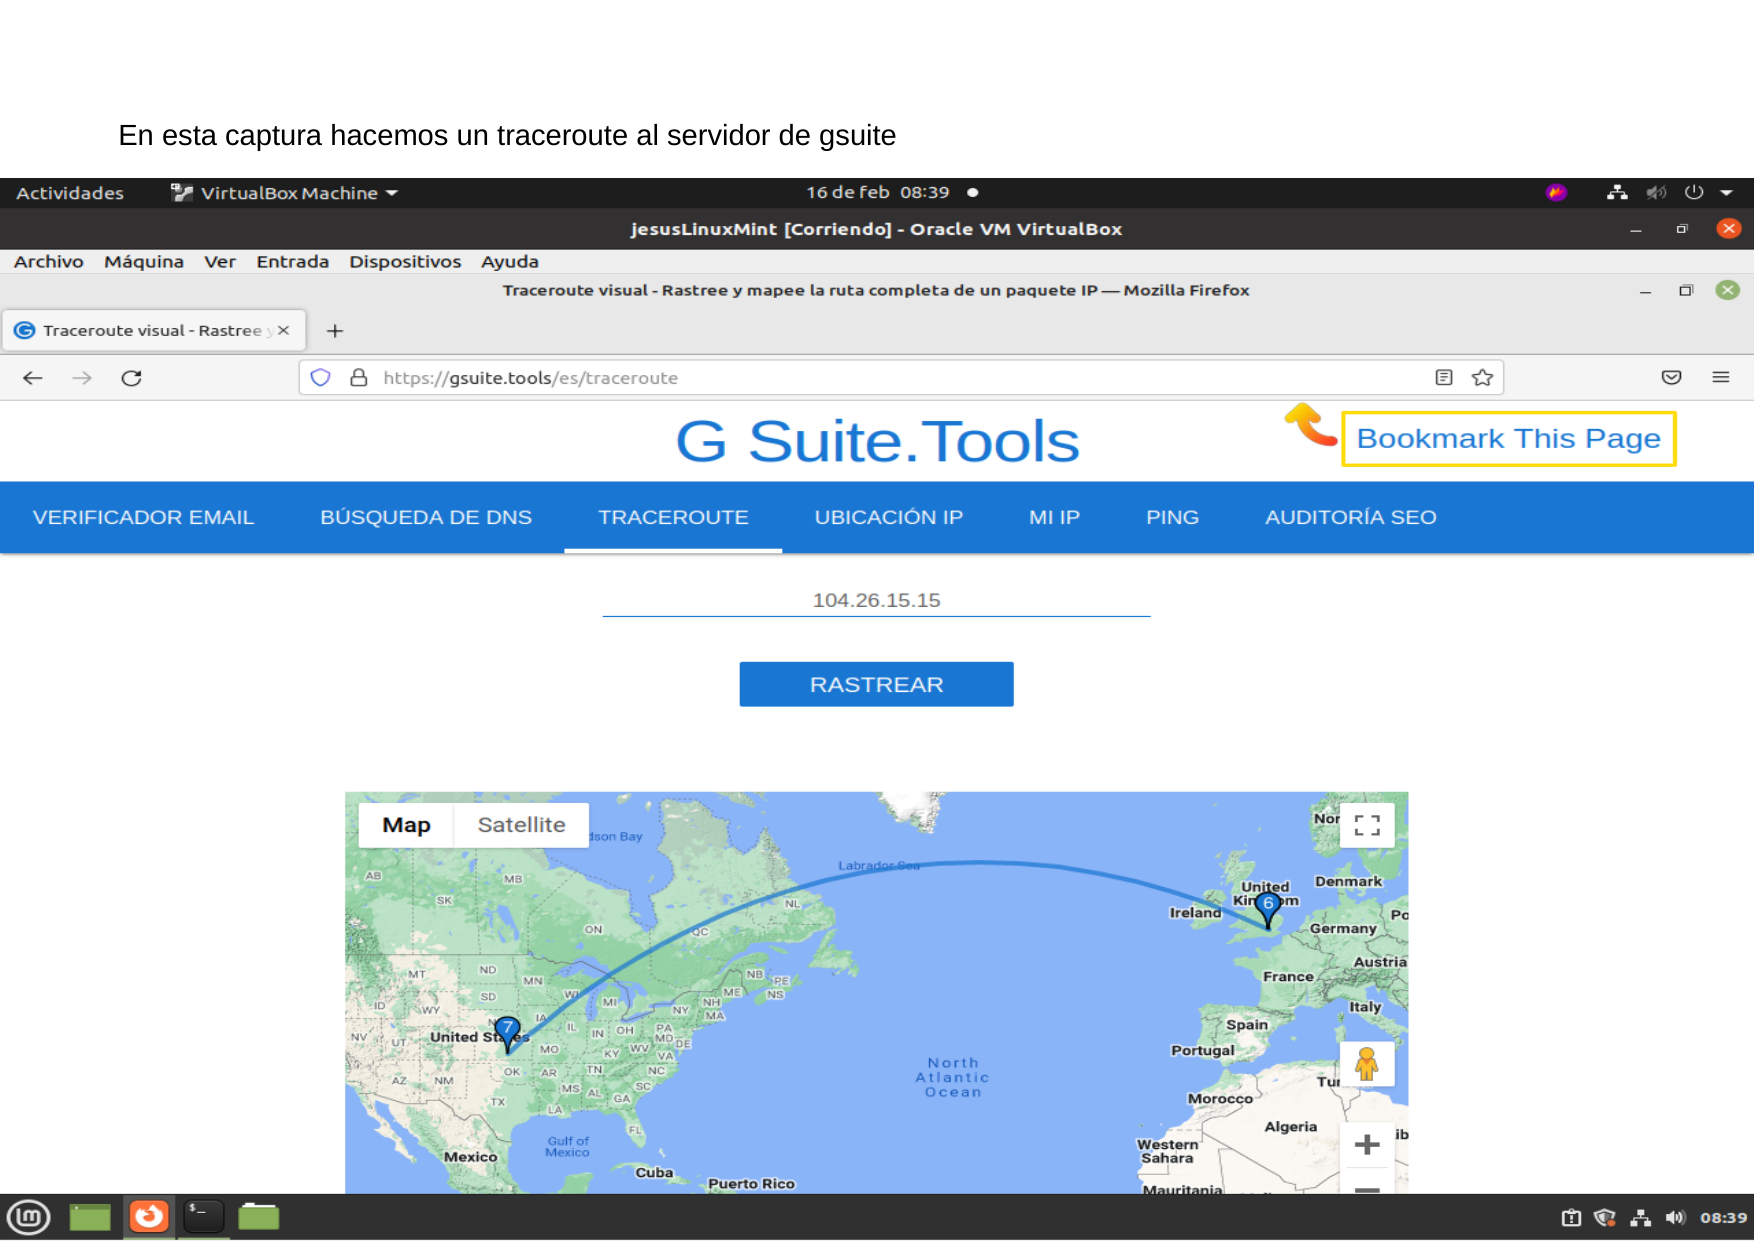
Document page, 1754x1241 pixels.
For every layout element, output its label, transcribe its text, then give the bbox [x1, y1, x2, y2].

text En esta captura hacemos un traceroute al servidor de gsuite [118, 118, 1636, 152]
picture [0, 178, 1754, 1241]
